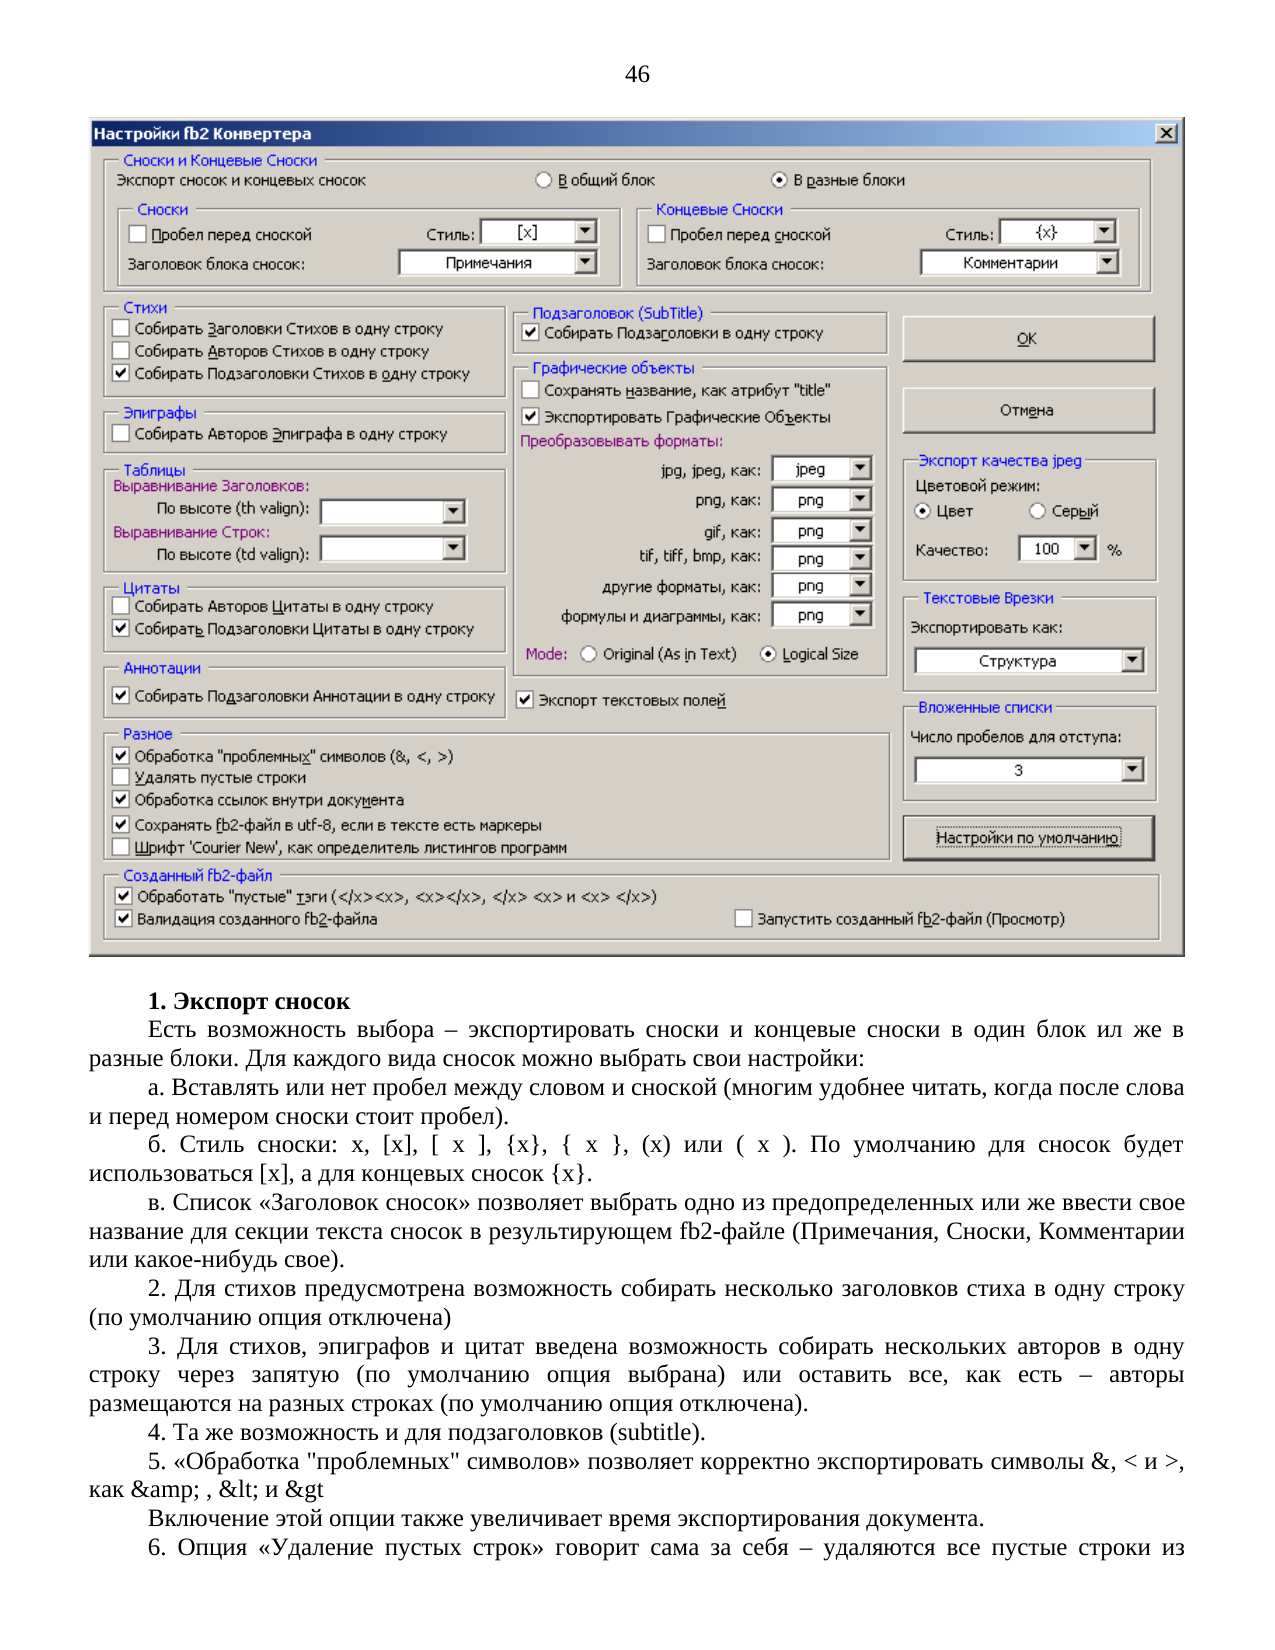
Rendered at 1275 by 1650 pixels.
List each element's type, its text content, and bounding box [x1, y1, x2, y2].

text 2. Для стихов предусмотрена возможность собирать несколько заголовков стиха в одну строку (по умолчанию опция отключена) [89, 1273, 1186, 1331]
text в. Список «Заголовок сносок» позволяет выбрать одно из предопределенных или же ввести свое название для секции текста сносок в результирующем fb2-файле (Примечания, Сноски, Комментарии или какое-нибудь свое). [89, 1187, 1186, 1273]
text 3. Для стихов, эпиграфов и цитат введена возможность собирать нескольких авторов в одну строку через запятую (по умолчанию опция выбрана) или оставить все, как есть – авторы размещаются на разных строках (по умолчанию опция отключена). [89, 1331, 1186, 1417]
text 1. Экспорт сносок [89, 986, 1186, 1014]
text а. Вставлять или нет пробел между словом и сноской (многим удобнее читать, когда после слова и перед номером сноски стоит пробел). [89, 1072, 1186, 1129]
text Есть возможность выбора – экспортировать сноски и концевые сноски в один блок ил же в разные блоки. Для каждого вида сносок можно выбрать свои настройки: [89, 1014, 1186, 1072]
picture [88, 117, 1185, 957]
text Включение этой опции также увеличивает время экспортирования документа. [89, 1503, 1186, 1532]
text 5. «Обработка "проблемных" символов» позволяет корректно экспортировать символы &, < и >, как &amp; , &lt; и &gt [89, 1446, 1186, 1503]
text б. Стиль сноски: x, [x], [ x ], {x}, { x }, (x) или ( x ). По умолчанию для сносок будет использоваться [x], а для концевых сносок {x}. [89, 1129, 1186, 1187]
text 4. Та же возможность и для подзаголовков (subtitle). [89, 1417, 1186, 1446]
text 6. Опция «Удаление пустых строк» говорит сама за себя – удаляются все пустые строки из [89, 1532, 1186, 1561]
